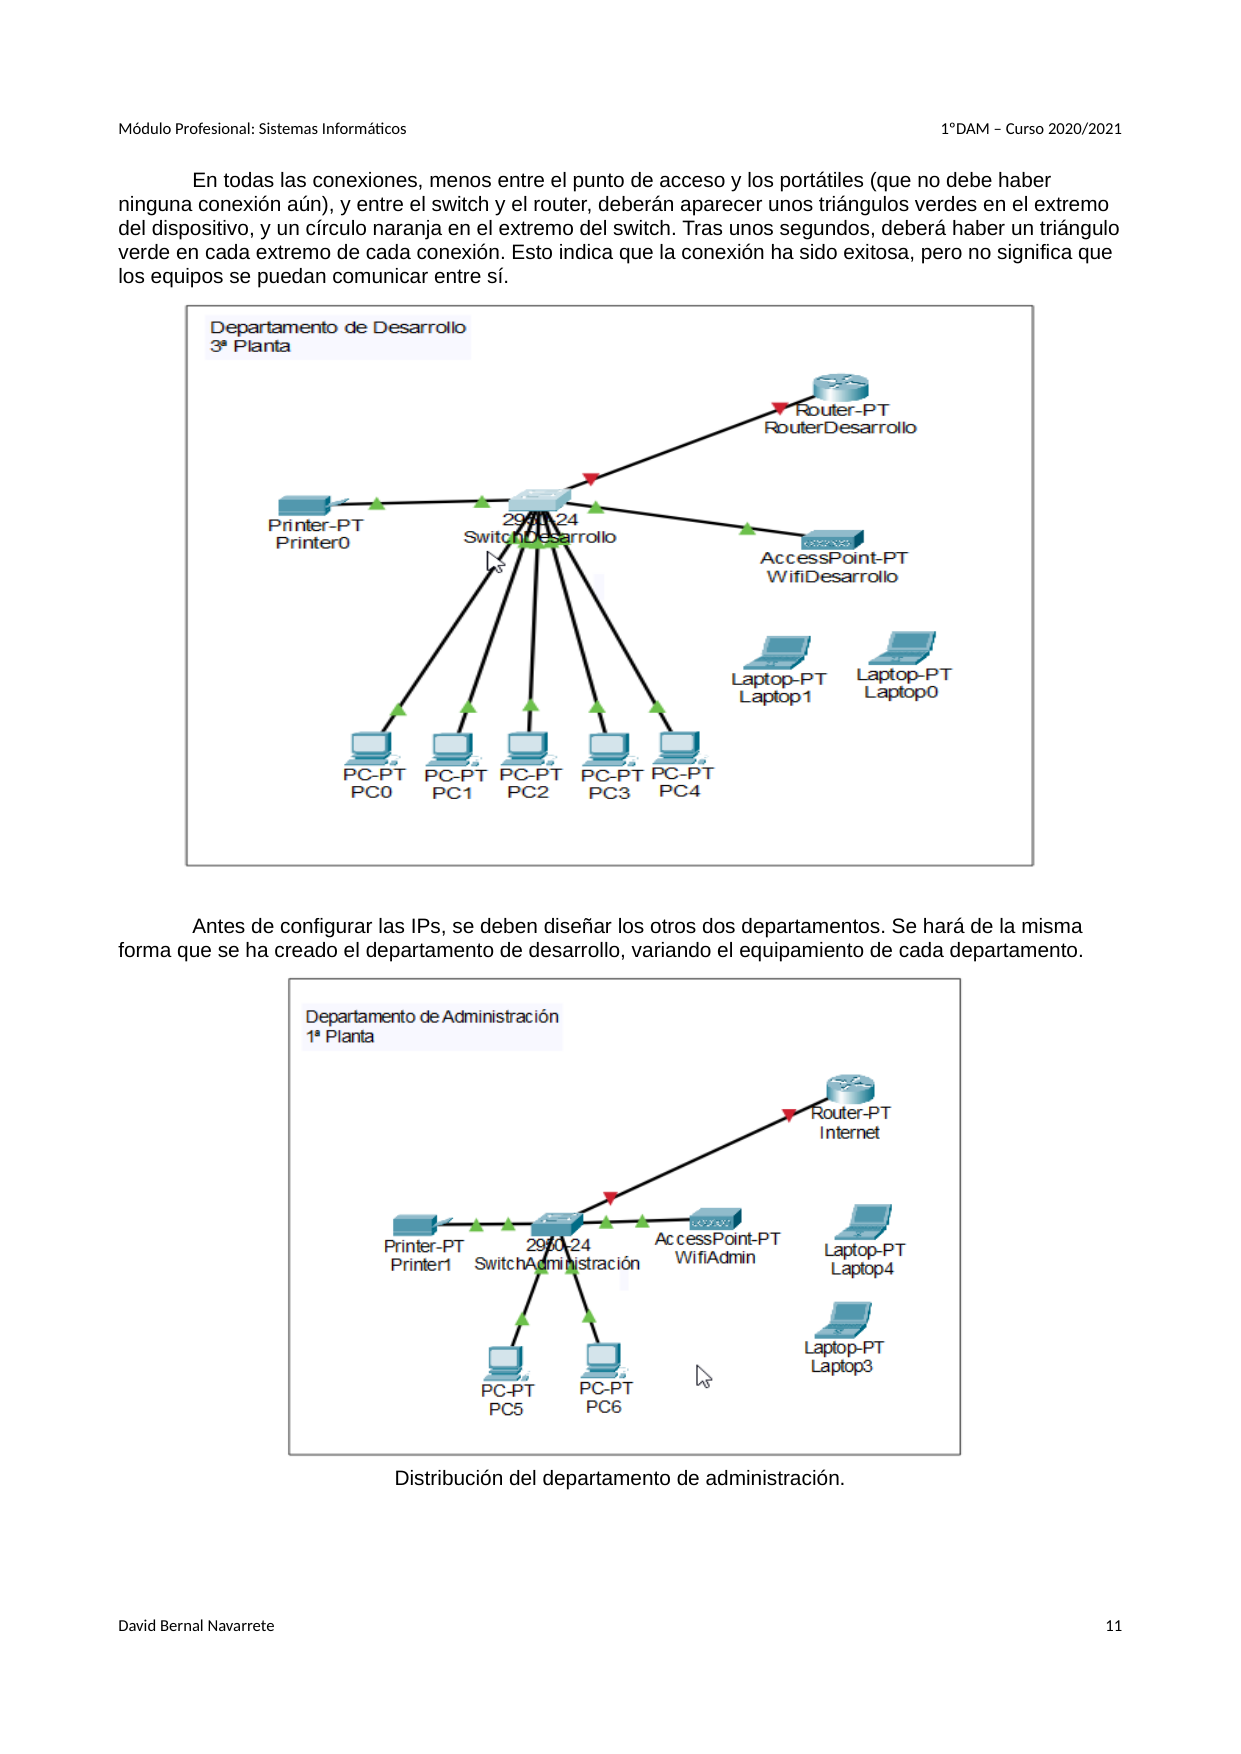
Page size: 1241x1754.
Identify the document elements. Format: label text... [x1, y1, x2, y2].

picture [174, 296, 1066, 891]
text En todas las conexiones, menos entre el punto de acceso y los portátiles (que no debe haber ninguna conexión aún), y entre el switch y el router, deberán aparecer unos triángulos verdes en el extremo del dispositivo, y un círculo naranja en el extremo del switch. Tras unos segundos, deberá haber un triángulo verde en cada extremo de cada conexión. Esto indica que la conexión ha sido exitosa, pero no significa que los equipos se puedan comunicar entre sí. [118, 168, 1122, 288]
text Distribución del departamento de administración. [118, 1237, 1122, 1490]
text Antes de configurar las IPs, se deben diseñar los otros dos departamentos. Se hará de la misma forma que se ha creado el departamento de desarrollo, variando el equipamiento de cada departamento. [118, 914, 1122, 962]
picture [267, 966, 989, 1466]
